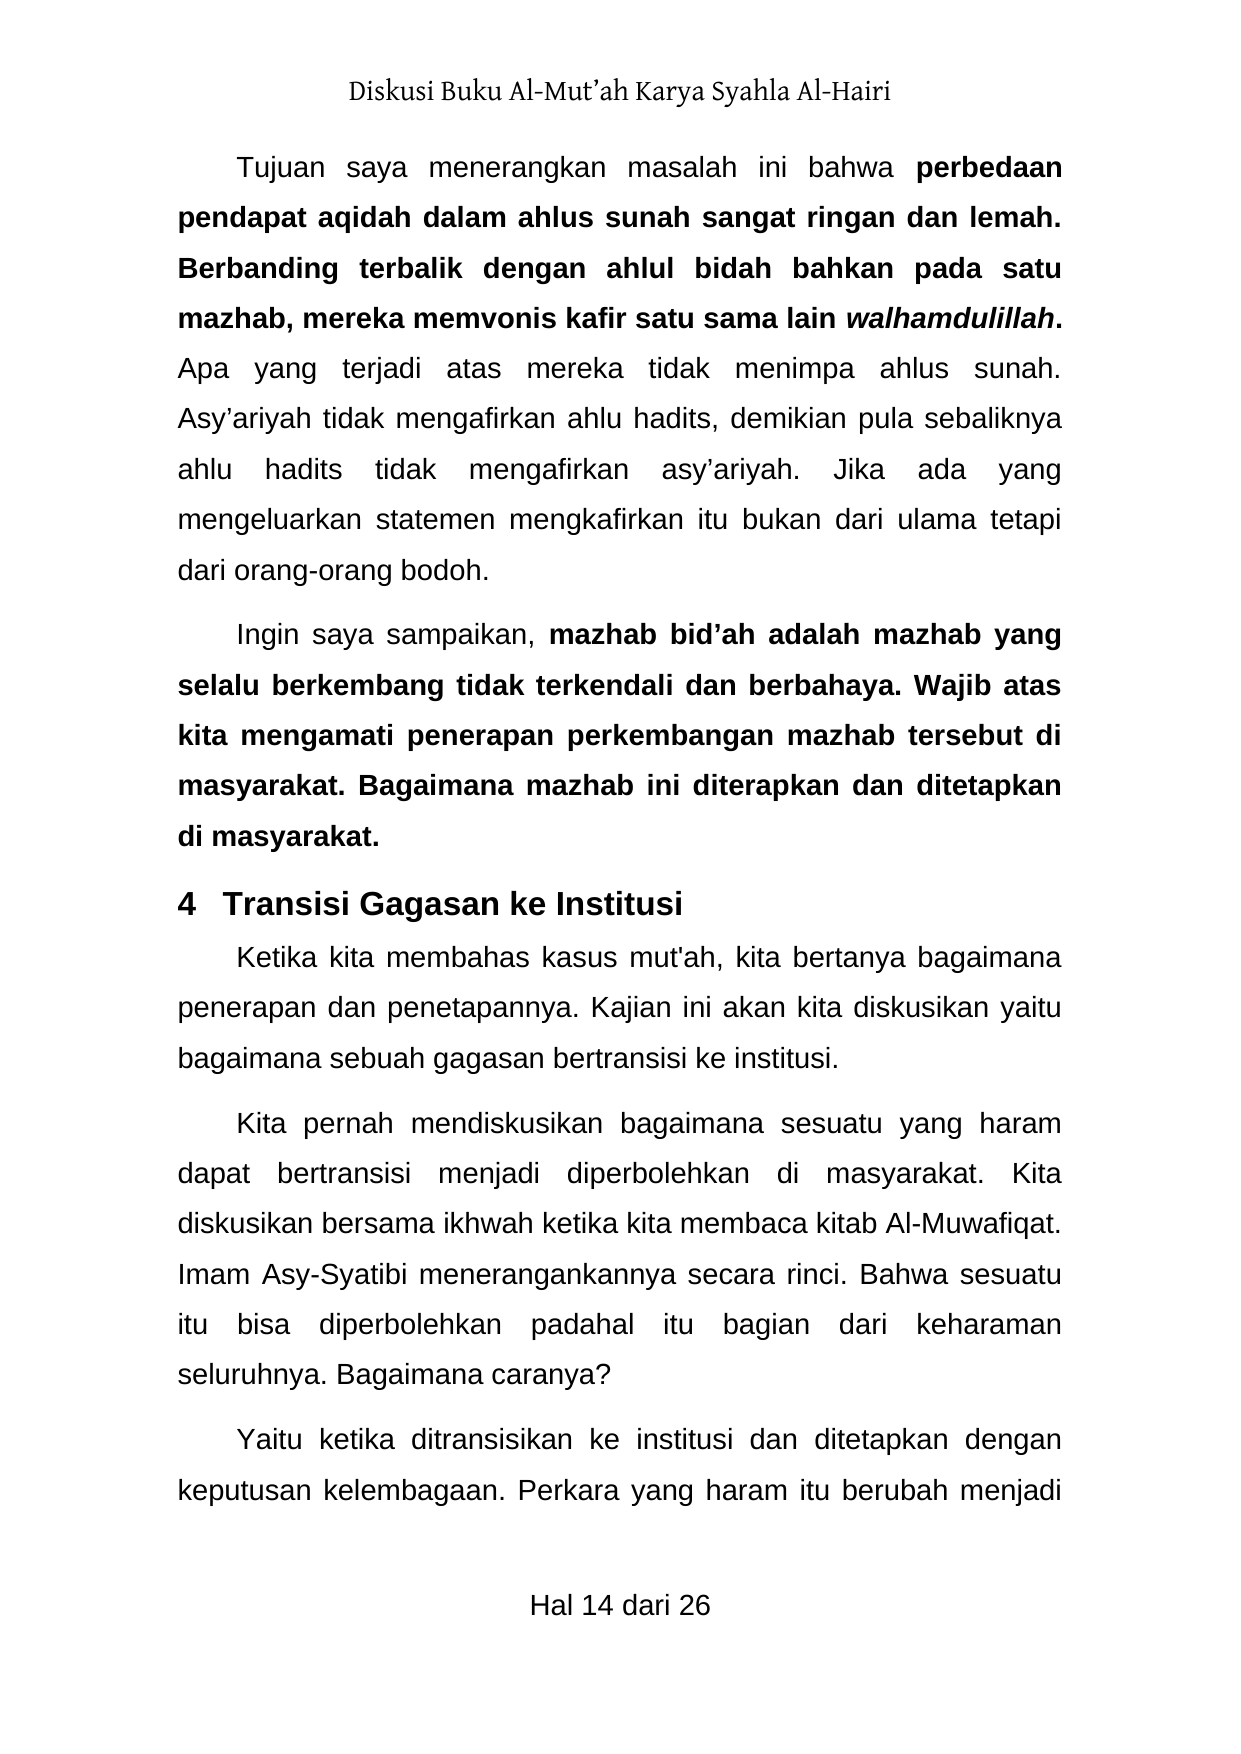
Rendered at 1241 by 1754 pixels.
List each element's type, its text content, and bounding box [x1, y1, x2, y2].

text Yaitu ketika ditransisikan ke institusi dan ditetapkan dengan keputusan kelembagaan. Perkara yang haram itu berubah menjadi [177, 1422, 1063, 1506]
text Kita pernah mendiskusikan bagaimana sesuatu yang haram dapat bertransisi menjadi diperbolehkan di masyarakat. Kita diskusikan bersama ikhwah ketika kita membaca kitab Al-Muwafiqat. Imam Asy-Syatibi menerangankannya secara rinci. Bahwa sesuatu itu bisa diperbolehkan padahal itu bagian dari keharaman seluruhnya. Bagaimana caranya? [177, 1106, 1063, 1391]
text Ingin saya sampaikan, mazhab bid’ah adalah mazhab yang selalu berkembang tidak terkendali dan berbahaya. Wajib atas kita mengamati penerapan perkembangan mazhab tersebut di masyarakat. Bagaimana mazhab ini diterapkan dan ditetapkan di masyarakat. [177, 617, 1063, 852]
subtitle Transisi Gagasan ke Institusi [177, 883, 1063, 922]
text Tujuan saya menerangkan masalah ini bahwa perbedaan pendapat aqidah dalam ahlus sunah sangat ringan dan lemah. Berbanding terbalik dengan ahlul bidah bahkan pada satu mazhab, mereka memvonis kafir satu sama lain walhamdulillah. Apa yang terjadi atas mereka tidak menimpa ahlus sunah. Asy’ariyah tidak mengafirkan ahlu hadits, demikian pula sebaliknya ahlu hadits tidak mengafirkan asy’ariyah. Jika ada yang mengeluarkan statemen mengkafirkan itu bukan dari ulama tetapi dari orang-orang bodoh. [177, 150, 1063, 586]
text Ketika kita membahas kasus mut'ah, kita bertanya bagaimana penerapan dan penetapannya. Kajian ini akan kita diskusikan yaitu bagaimana sebuah gagasan bertransisi ke institusi. [177, 940, 1063, 1074]
